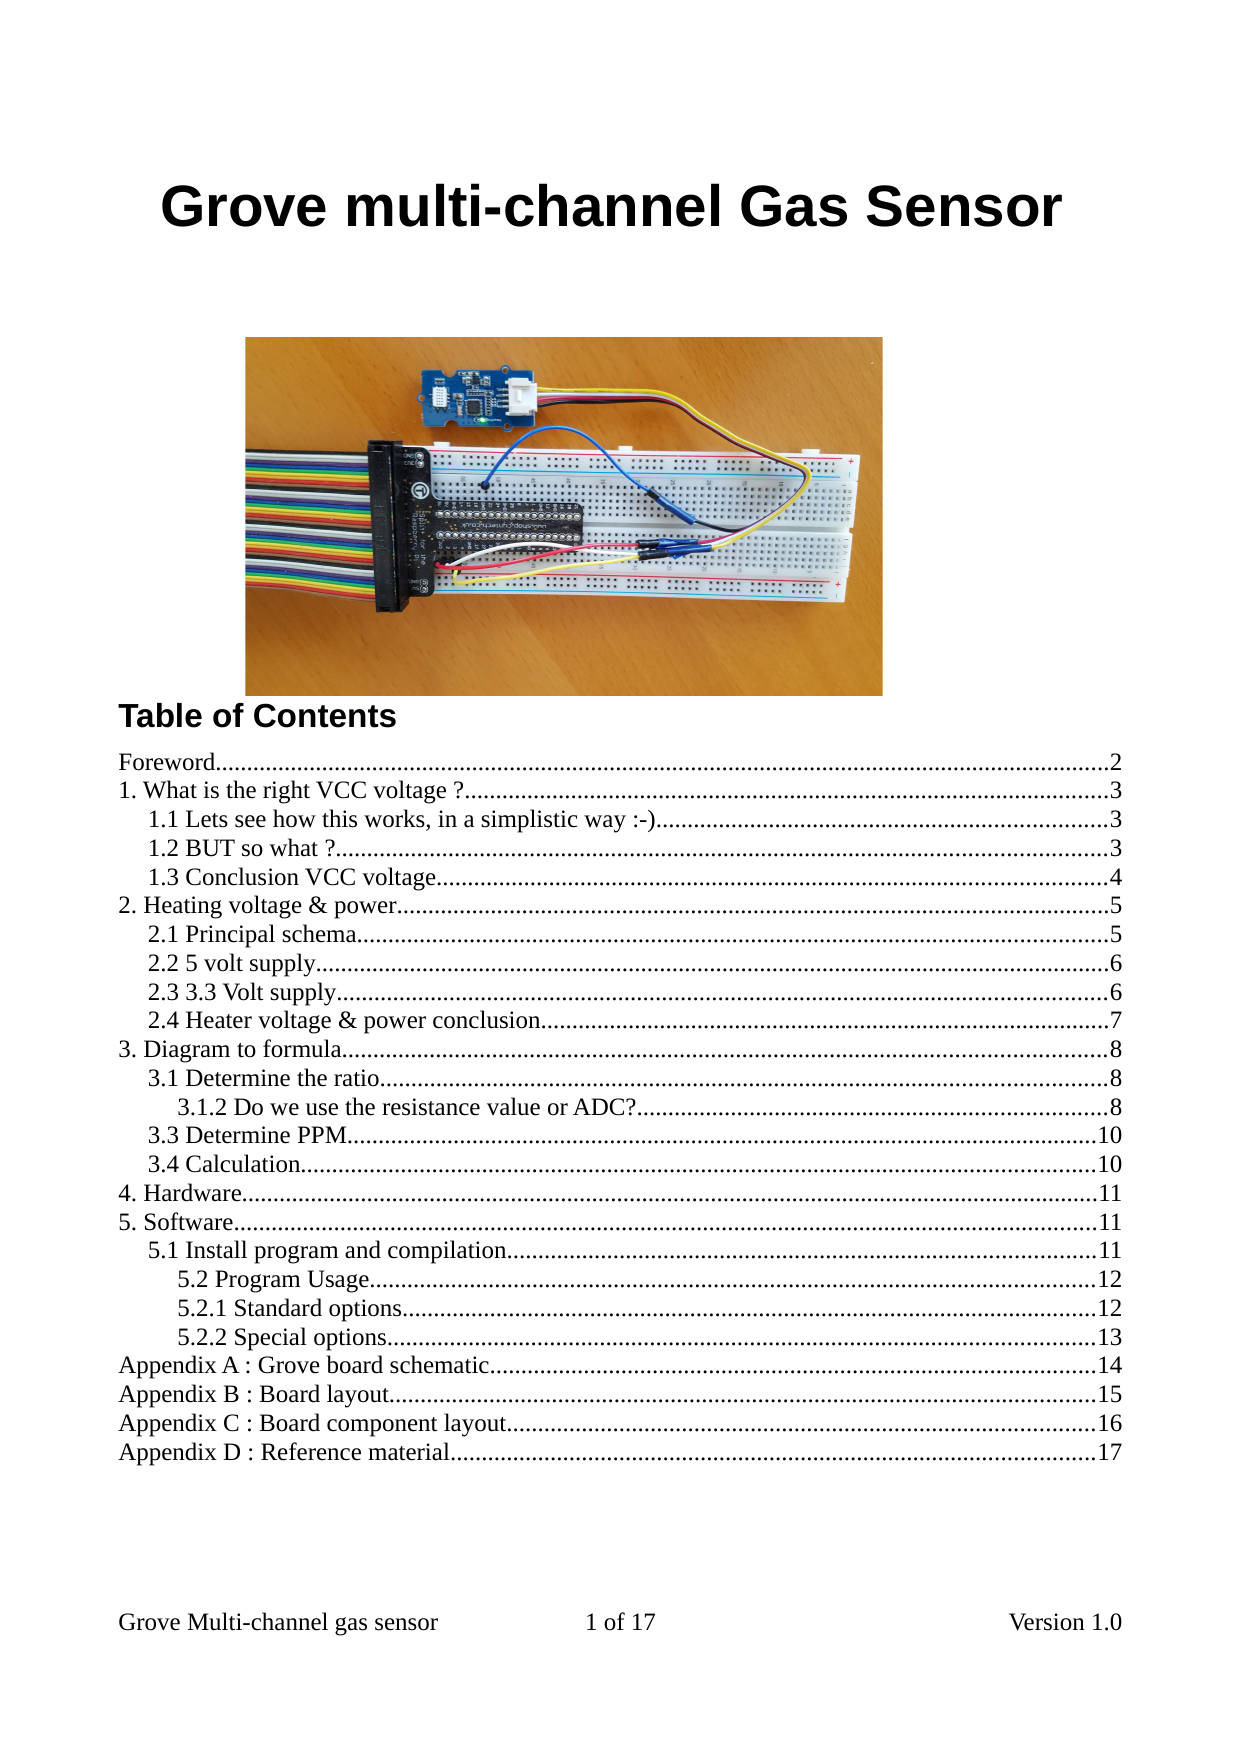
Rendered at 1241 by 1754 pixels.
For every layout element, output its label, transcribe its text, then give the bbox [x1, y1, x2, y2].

title Grove multi-channel Gas Sensor [118, 172, 1122, 239]
text 5.1 Install program and compilation 11 [148, 1235, 1122, 1264]
text 1.2 BUT so what ? 3 [148, 833, 1122, 862]
text Appendix D : Reference material 17 [118, 1437, 1122, 1465]
text Appendix C : Board component layout 16 [118, 1408, 1122, 1437]
text 3.1 Determine the ratio 8 [148, 1063, 1122, 1092]
text 2.4 Heater voltage & power conclusion 7 [148, 1005, 1122, 1034]
text 2.1 Principal schema 5 [148, 919, 1122, 948]
text 5.2 Program Usage 12 [177, 1264, 1122, 1293]
text 3. Diagram to formula 8 [118, 1034, 1122, 1063]
text 3.4 Calculation 10 [148, 1149, 1122, 1178]
text 1.3 Conclusion VCC voltage 4 [148, 862, 1122, 890]
text Appendix B : Board layout 15 [118, 1379, 1122, 1408]
text 3.3 Determine PPM 10 [148, 1120, 1122, 1149]
text 5.2.2 Special options 13 [177, 1322, 1122, 1350]
text 4. Hardware 11 [118, 1178, 1122, 1207]
picture [245, 337, 883, 696]
text 2. Heating voltage & power 5 [118, 890, 1122, 919]
text 3.1.2 Do we use the resistance value or ADC? 8 [177, 1092, 1122, 1120]
text 1. What is the right VCC voltage ? 3 [118, 775, 1122, 804]
text 1.1 Lets see how this works, in a simplistic way :-) 3 [148, 804, 1122, 833]
text 5. Software 11 [118, 1207, 1122, 1235]
text 2.2 5 volt supply 6 [148, 948, 1122, 977]
subtitle Table of Contents [118, 305, 1122, 734]
text Foreword 2 [118, 747, 1122, 775]
text 2.3 3.3 Volt supply 6 [148, 977, 1122, 1005]
text Appendix A : Grove board schematic 14 [118, 1350, 1122, 1379]
text 5.2.1 Standard options 12 [177, 1293, 1122, 1322]
